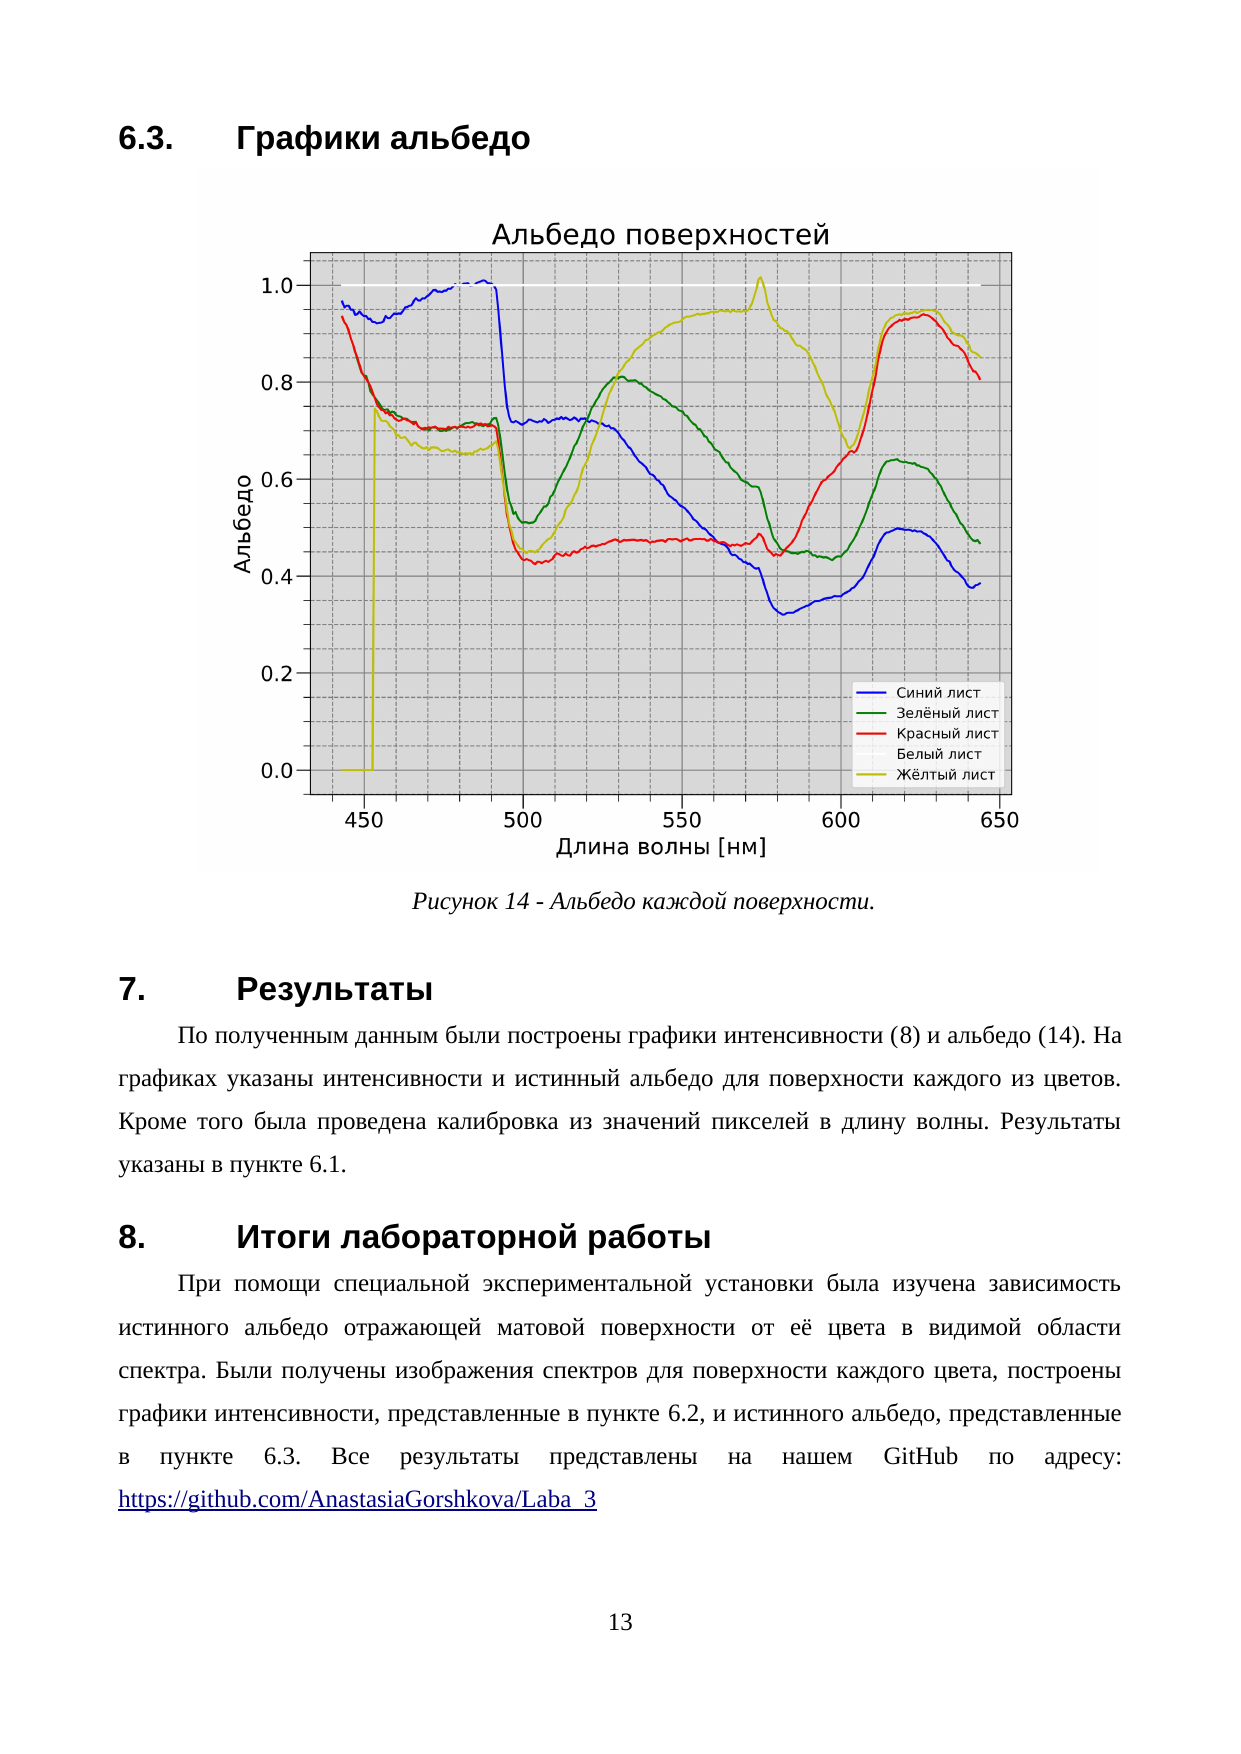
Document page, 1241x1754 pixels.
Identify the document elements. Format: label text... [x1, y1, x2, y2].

text Рисунок 14 - Альбедо каждой поверхности. [118, 886, 1110, 915]
text При помощи специальной экспериментальной установки была изучена зависимость истинного альбедо отражающей матовой поверхности от её цвета в видимой области спектра. Были получены изображения спектров для поверхности каждого цвета, построены графики интенсивности, представленные в пункте 6.2, и истинного альбедо, представленные в пункте 6.3. Все результаты представлены на нашем GitHub по адресу: https://github.com/AnastasiaGorshkova/Laba_3 [118, 1268, 1122, 1513]
subtitle Результаты [118, 969, 1122, 1007]
text По полученным данным были построены графики интенсивности (8) и альбедо (14). На графиках указаны интенсивности и истинный альбедо для поверхности каждого из цветов. Кроме того была проведена калибровка из значений пикселей в длину волны. Результаты указаны в пункте 6.1. [118, 1020, 1122, 1178]
picture [197, 169, 1102, 872]
subtitle Графики альбедо [118, 118, 1122, 157]
subtitle Итоги лабораторной работы [118, 1217, 1122, 1256]
